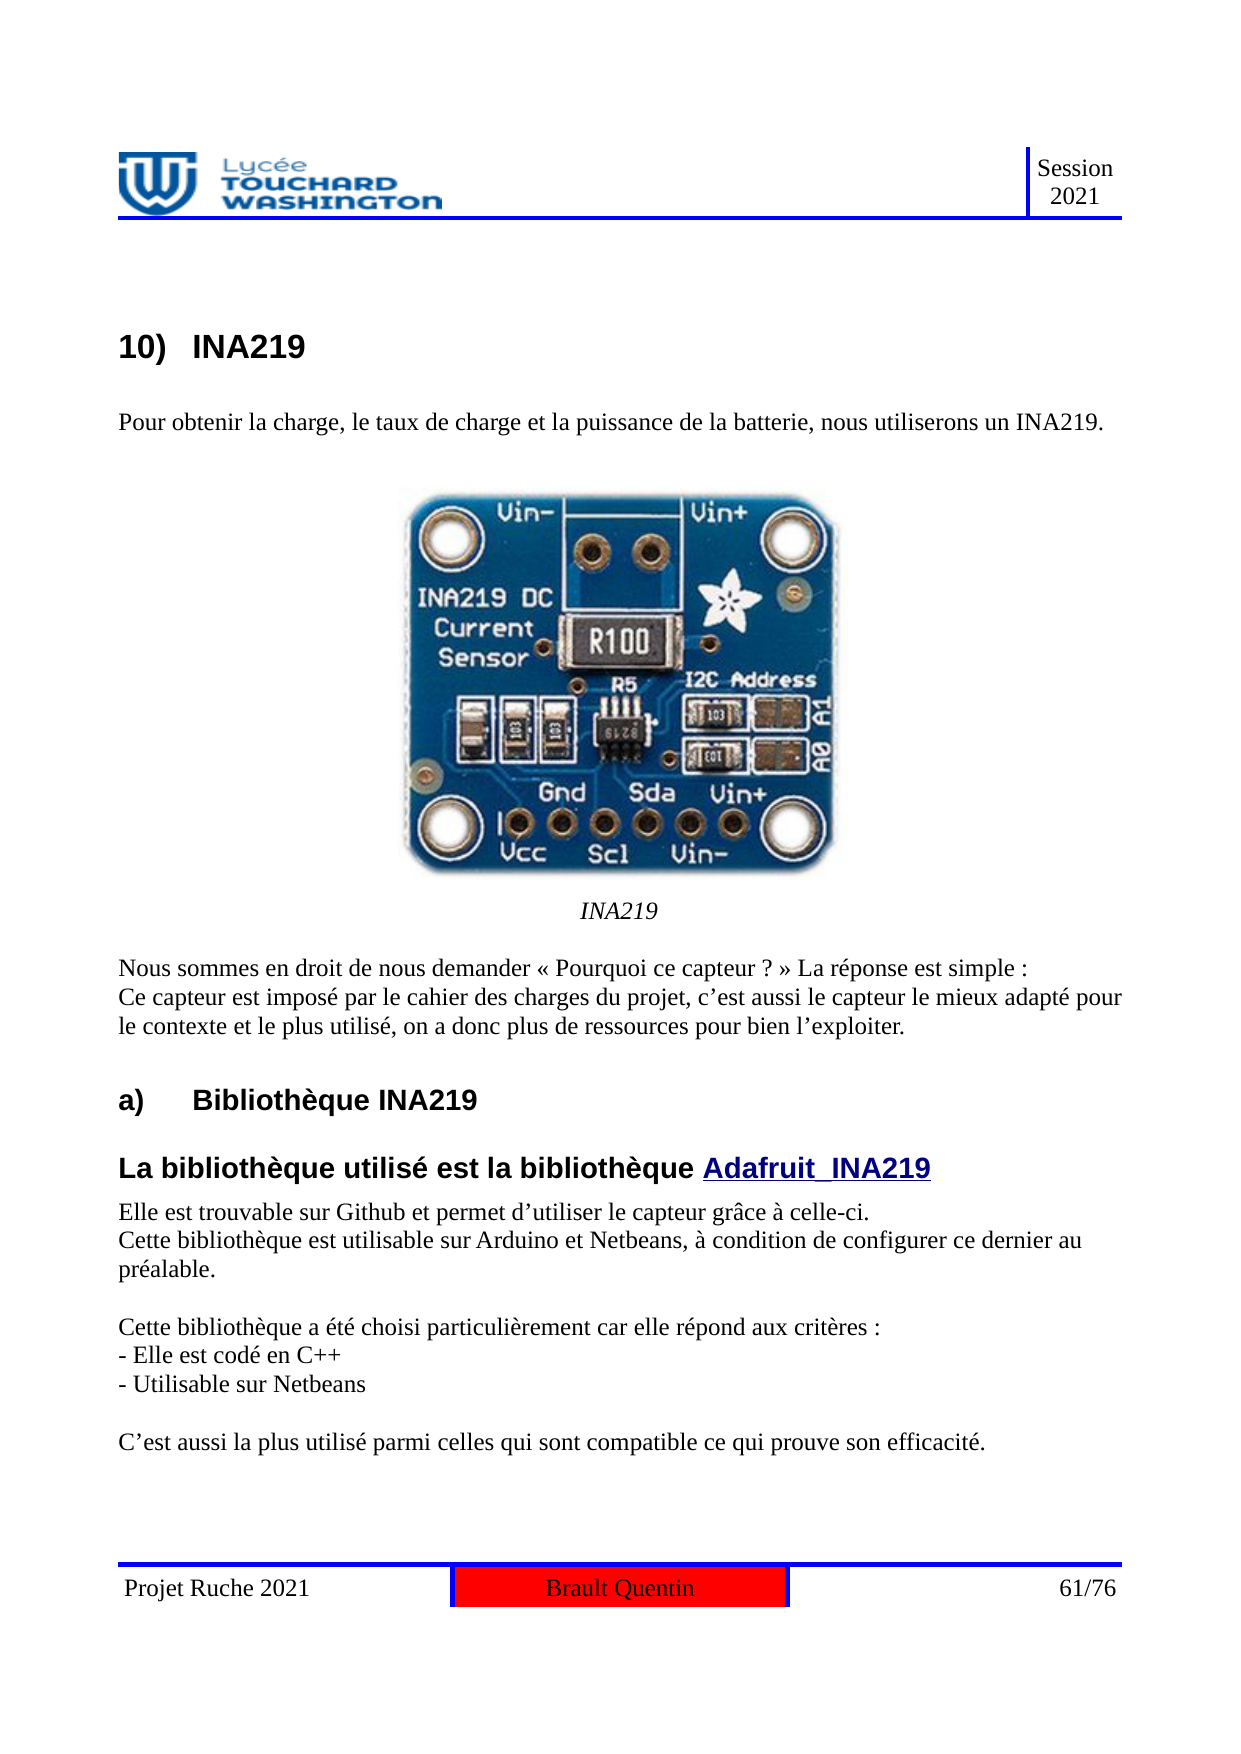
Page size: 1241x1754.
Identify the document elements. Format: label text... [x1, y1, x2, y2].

text C’est aussi la plus utilisé parmi celles qui sont compatible ce qui prouve son efficacité. [118, 1427, 1122, 1456]
text Elle est trouvable sur Github et permet d’utiliser le capteur grâce à celle-ci. Cette bibliothèque est utilisable sur Arduino et Netbeans, à condition de configurer ce dernier au préalable. [118, 1197, 1122, 1312]
picture [118, 152, 442, 216]
text Pour obtenir la charge, le taux de charge et la puissance de la batterie, nous utiliserons un INA219. [118, 407, 1122, 436]
picture [392, 481, 849, 880]
subtitle Bibliothèque INA219 La bibliothèque utilisé est la bibliothèque Adafruit_INA219 [118, 1083, 1122, 1184]
subtitle INA219 [118, 327, 1122, 366]
text INA219 [118, 896, 1122, 925]
text Nous sommes en droit de nous demander « Pourquoi ce capteur ? » La réponse est simple : Ce capteur est imposé par le cahier des charges du projet, c’est aussi le capteur le mieux adapté pour le contexte et le plus utilisé, on a donc plus de ressources pour bien l’exploiter. [118, 953, 1122, 1040]
text Cette bibliothèque a été choisi particulièrement car elle répond aux critères : - Elle est codé en C++ - Utilisable sur Netbeans [118, 1312, 1122, 1427]
